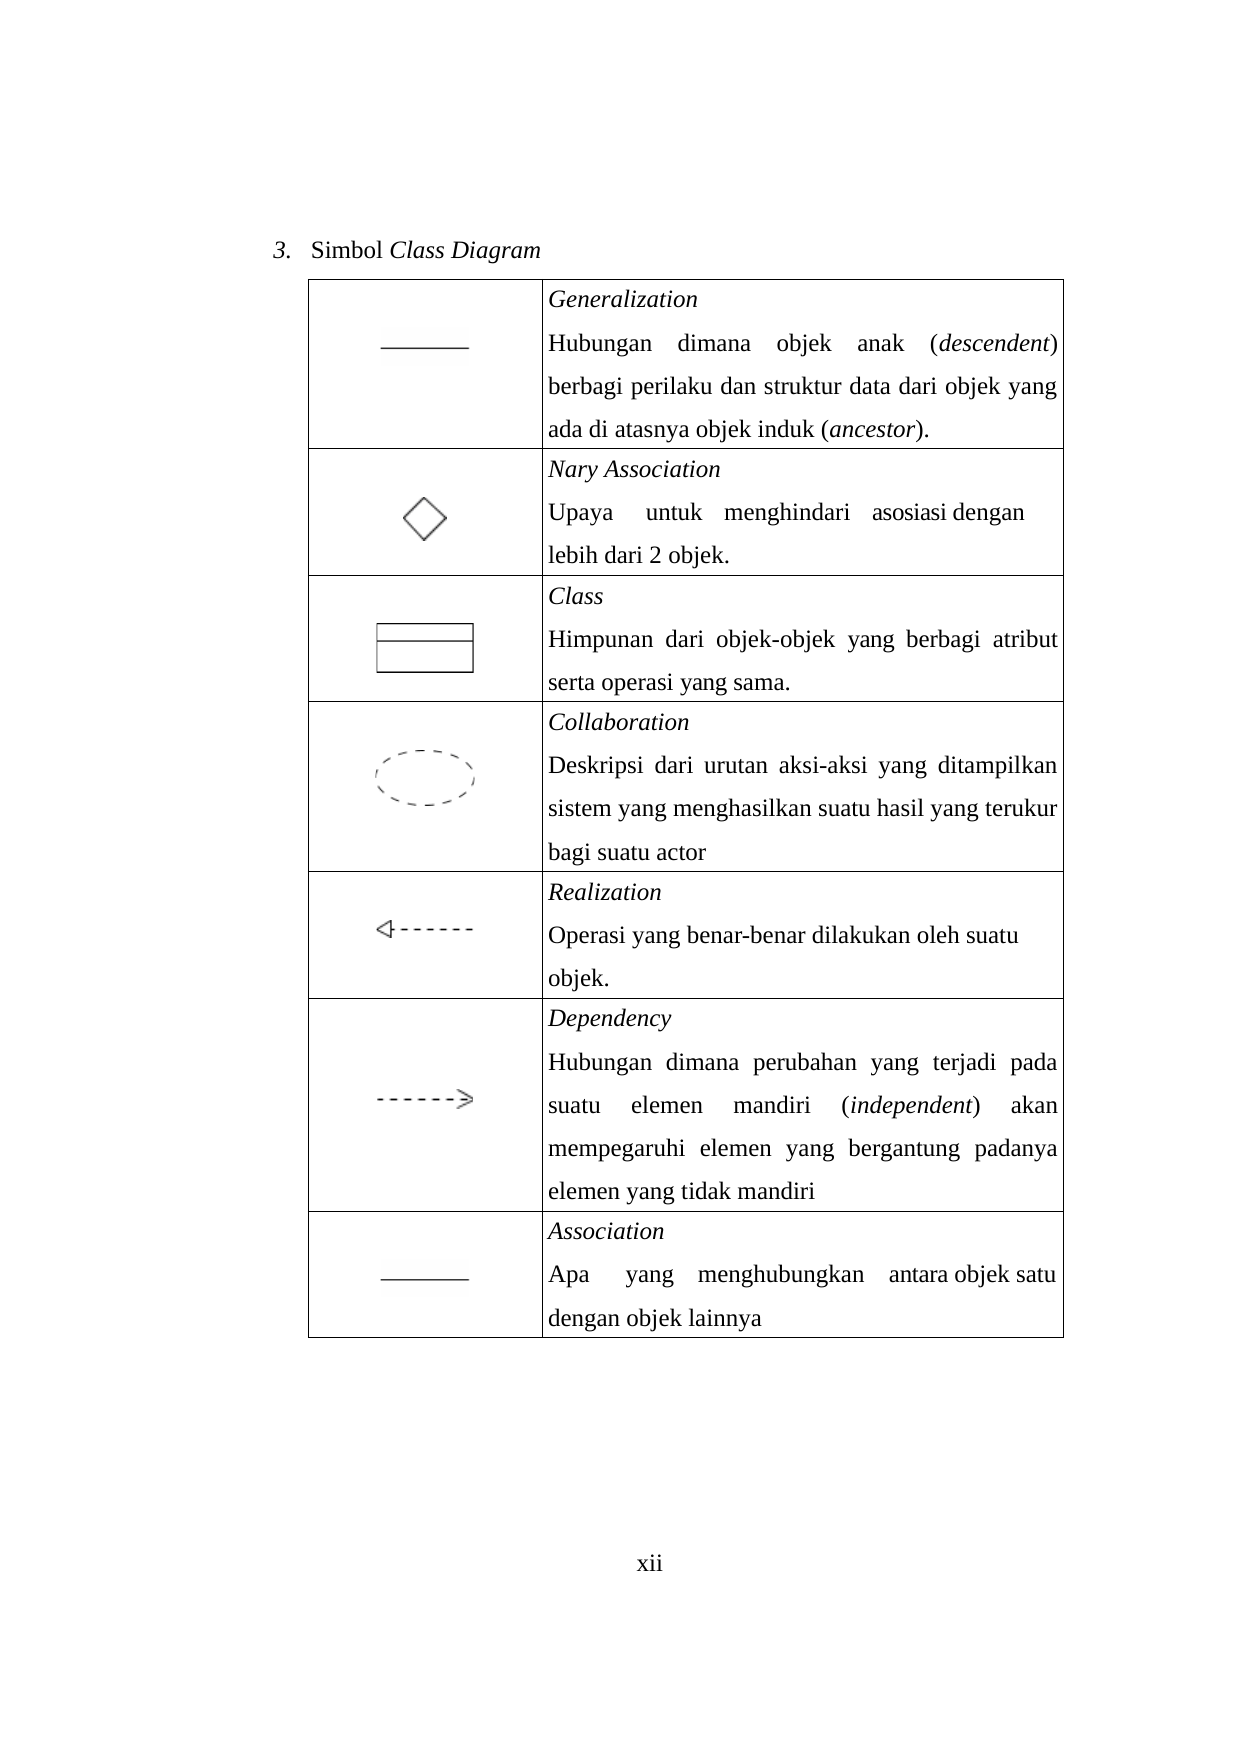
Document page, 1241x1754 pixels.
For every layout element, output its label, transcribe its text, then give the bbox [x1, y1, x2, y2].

picture [375, 750, 475, 806]
table_header Generalization Hubungan dimana objek anak (descendent) berbagi perilaku dan struktur data dari objek yang ada di atasnya objek induk (ancestor). [543, 280, 1063, 448]
table_cell [309, 449, 542, 575]
table_cell Realization Operasi yang benar-benar dilakukan oleh suatu objek. [543, 872, 1063, 998]
table_cell [309, 872, 542, 998]
picture [376, 623, 474, 673]
picture [380, 327, 470, 366]
table_cell Association Apa yang menghubungkan antara objek satu dengan objek lainnya [543, 1212, 1063, 1337]
table_cell [309, 576, 542, 701]
table_cell Nary Association Upaya untuk menghindari asosiasi dengan lebih dari 2 objek. [543, 449, 1063, 575]
table_cell [309, 999, 542, 1211]
table_cell Dependency Hubungan dimana perubahan yang terjadi pada suatu elemen mandiri (independent) akan mempegaruhi elemen yang bergantung padanya elemen yang tidak mandiri [543, 999, 1063, 1211]
picture [403, 497, 447, 541]
table_cell [309, 702, 542, 871]
table_header [309, 280, 542, 448]
table_cell [309, 1212, 542, 1337]
list Simbol Class Diagram [273, 236, 1063, 264]
table_cell Collaboration Deskripsi dari urutan aksi-aksi yang ditampilkan sistem yang menghasilkan suatu hasil yang terukur bagi suatu actor [543, 702, 1063, 871]
picture [380, 1259, 470, 1297]
picture [377, 1089, 473, 1109]
table_cell Class Himpunan dari objek-objek yang berbagi atribut serta operasi yang sama. [543, 576, 1063, 701]
picture [376, 920, 474, 938]
